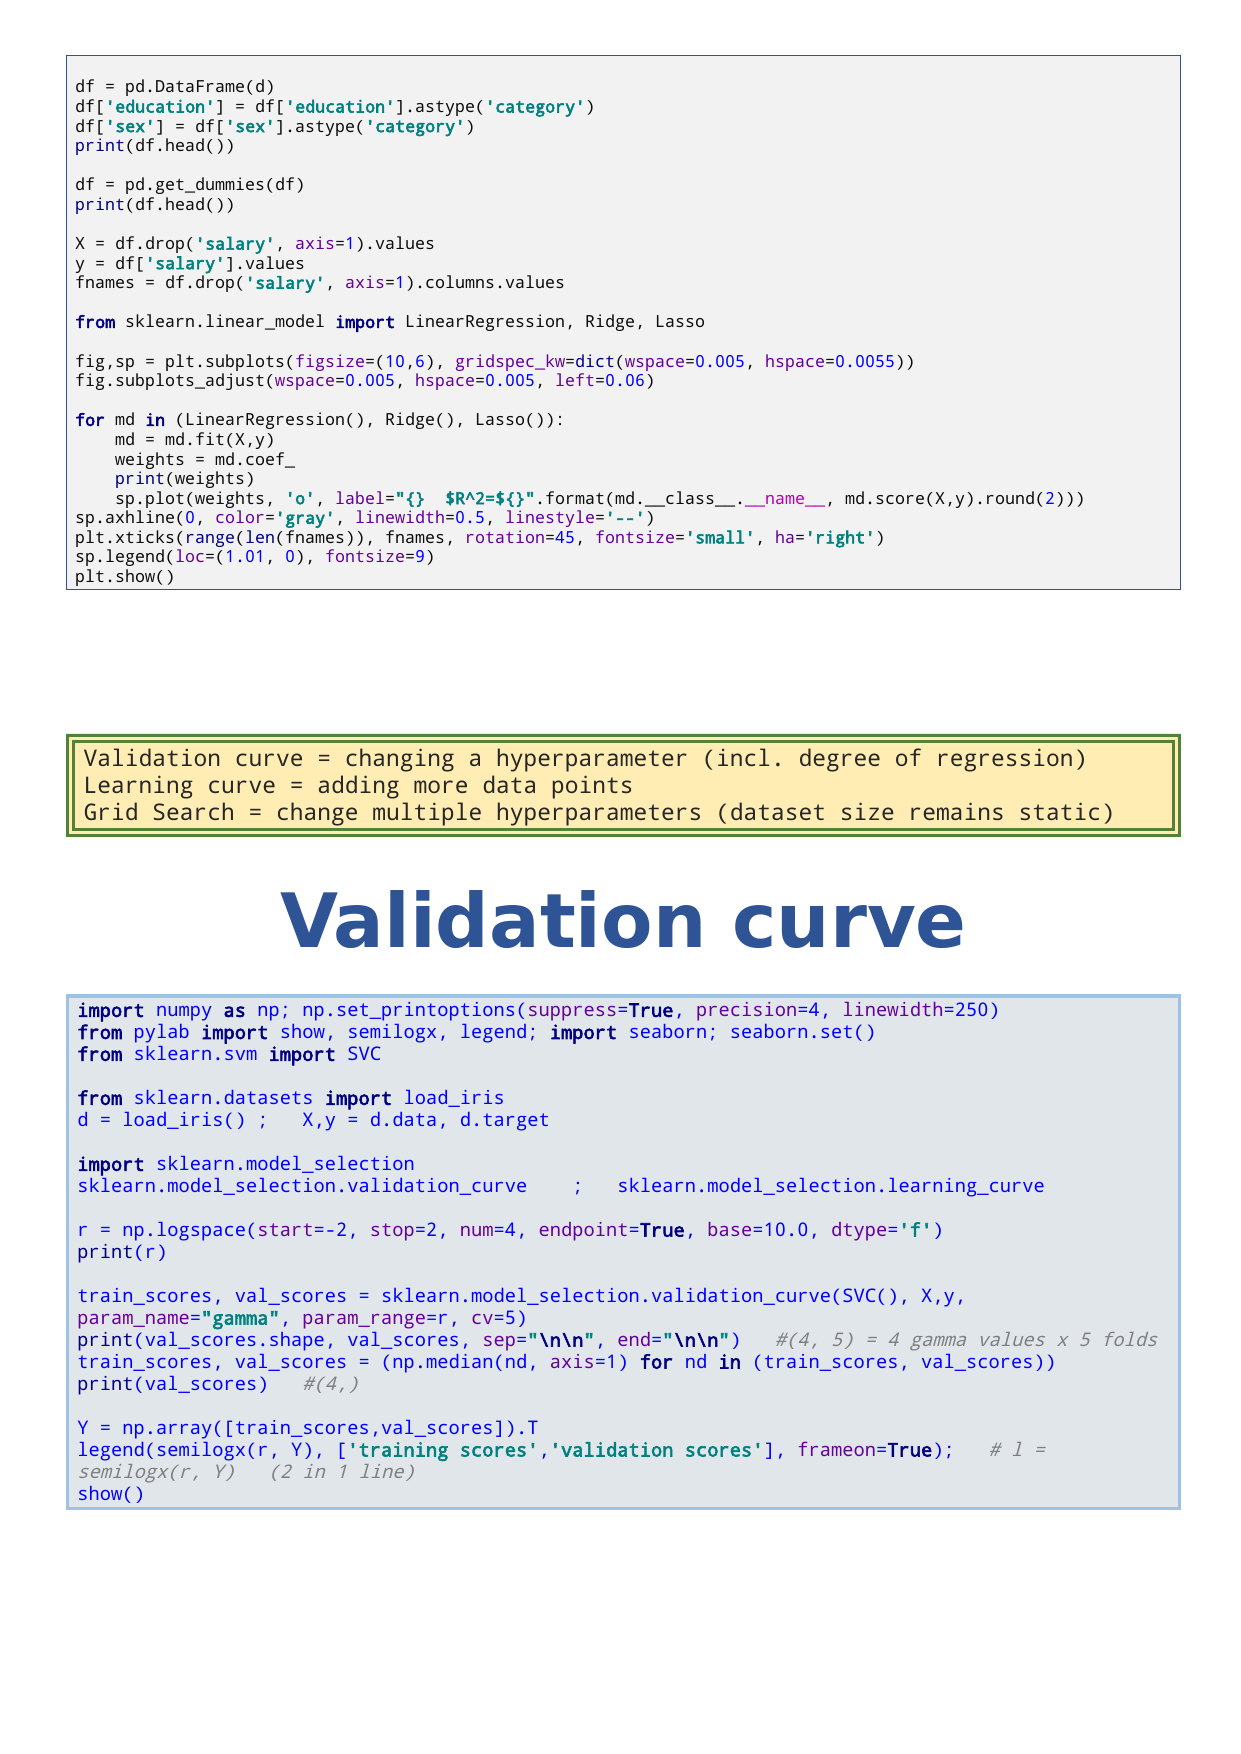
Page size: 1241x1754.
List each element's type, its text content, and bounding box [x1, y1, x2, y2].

text df = pd.DataFrame(d) df['education'] = df['education'].astype('category') df['sex'] = df['sex'].astype('category') print(df.head()) df = pd.get_dummies(df) print(df.head()) X = df.drop('salary', axis=1).values y = df['salary'].values fnames = df.drop('salary', axis=1).columns.values from sklearn.linear_model import LinearRegression, Ridge, Lasso fig,sp = plt.subplots(figsize=(10,6), gridspec_kw=dict(wspace=0.005, hspace=0.0055)) fig.subplots_adjust(wspace=0.005, hspace=0.005, left=0.06) for md in (LinearRegression(), Ridge(), Lasso()): md = md.fit(X,y) weights = md.coef_ print(weights) sp.plot(weights, 'o', label="{} $R^2=${}".format(md.__class__.__name__, md.score(X,y).round(2))) sp.axhline(0, color='gray', linewidth=0.5, linestyle='--') plt.xticks(range(len(fnames)), fnames, rotation=45, fontsize='small', ha='right') sp.legend(loc=(1.01, 0), fontsize=9) plt.show() [67, 56, 1180, 589]
text Learning curve = adding more data points [75, 760, 1172, 787]
text Validation curve = changing a hyperparameter (incl. degree of regression) [69, 737, 1178, 760]
text import numpy as np; np.set_printoptions(suppress=True, precision=4, linewidth=250) from pylab import show, semilogx, legend; import seaborn; seaborn.set() from sklearn.svm import SVC from sklearn.datasets import load_iris d = load_iris() ; X,y = d.data, d.target import sklearn.model_selection sklearn.model_selection.validation_curve ; sklearn.model_selection.learning_curve r = np.logspace(start=-2, stop=2, num=4, endpoint=True, base=10.0, dtype='f') print(r) train_scores, val_scores = sklearn.model_selection.validation_curve(SVC(), X,y, param_name="gamma", param_range=r, cv=5) print(val_scores.shape, val_scores, sep="\n\n", end="\n\n") #(4, 5) = 4 gamma values x 5 folds train_scores, val_scores = (np.median(nd, axis=1) for nd in (train_scores, val_scores)) print(val_scores) #(4,) Y = np.array([train_scores,val_scores]).T legend(semilogx(r, Y), ['training scores','validation scores'], frameon=True); # l = semilogx(r, Y) (2 in 1 line) show() [69, 998, 1178, 1507]
text Validation curve [66, 878, 1181, 966]
text Grid Search = change multiple hyperparameters (dataset size remains static) [69, 787, 1178, 834]
